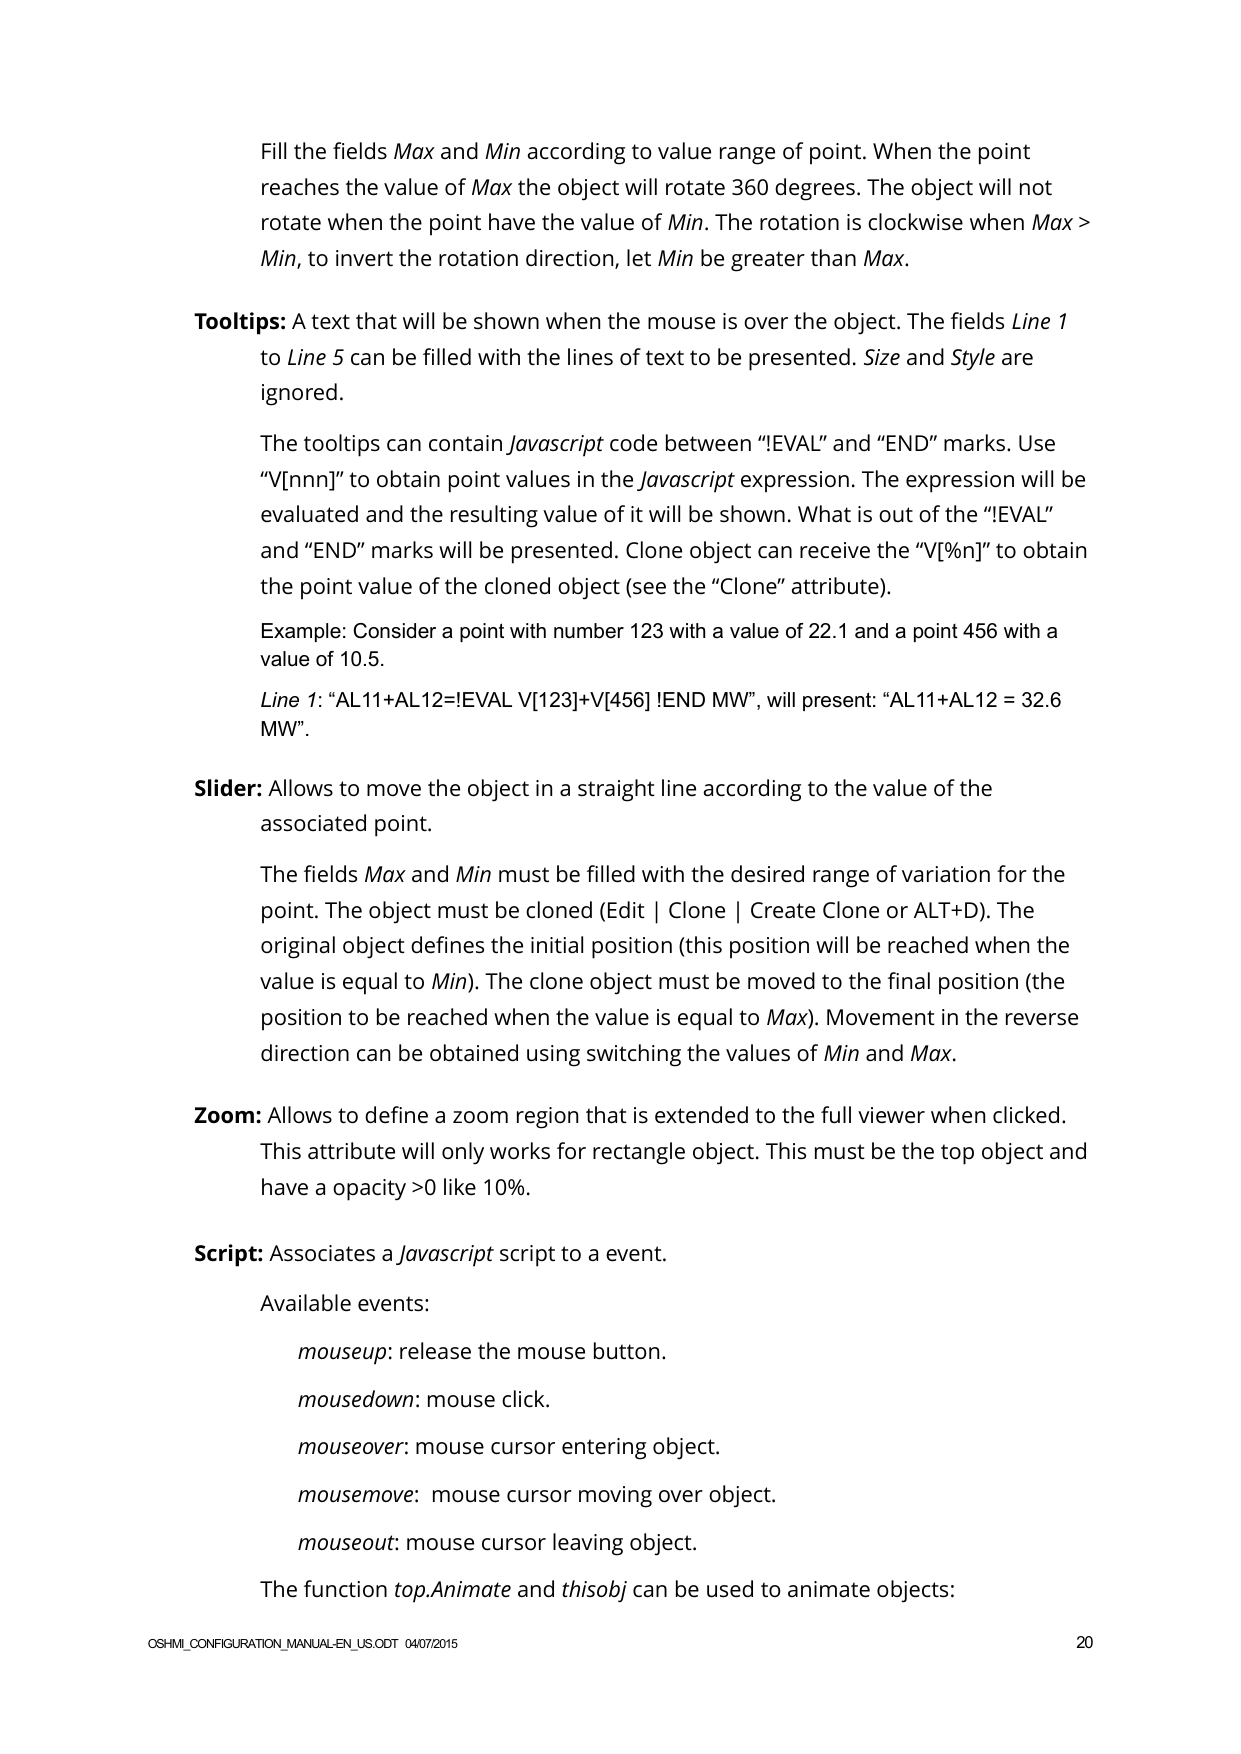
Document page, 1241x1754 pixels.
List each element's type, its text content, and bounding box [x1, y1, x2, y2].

text mouseup: release the mouse button. [298, 1336, 1093, 1366]
text Example: Consider a point with number 123 with a value of 22.1 and a point 456 with a value of 10.5. [260, 618, 1093, 671]
text Line 1: “AL11+AL12=!EVAL V[123]+V[456] !END MW”, will present: “AL11+AL12 = 32.6 MW”. [260, 688, 1093, 741]
text The function top.Animate and thisobj can be used to animate objects: [260, 1574, 1093, 1604]
text Fill the fields Max and Min according to value range of point. When the point reaches the value of Max the object will rotate 360 degrees. The object will not rotate when the point have the value of Min. The rotation is clockwise when Max > Min, to invert the rotation direction, let Min be greater than Max. [260, 136, 1093, 273]
text Slider: Allows to move the object in a straight line according to the value of the associated point. [194, 772, 1093, 838]
text Script: Associates a Javascript script to a event. [194, 1237, 1093, 1267]
text mousedown: mouse click. [298, 1384, 1093, 1413]
text Available events: [260, 1288, 1093, 1318]
text mouseover: mouse cursor entering object. [298, 1431, 1093, 1461]
text mousemove: mouse cursor moving over object. [298, 1479, 1093, 1509]
text Zoom: Allows to define a zoom region that is extended to the full viewer when clicked. This attribute will only works for rectangle object. This must be the top object and have a opacity >0 like 10%. [194, 1100, 1093, 1202]
text mouseout: mouse cursor leaving object. [298, 1527, 1093, 1557]
text The fields Max and Min must be filled with the desired range of variation for the point. The object must be cloned (Edit | Clone | Create Clone or ALT+D). The original object defines the initial position (this position will be reached when the value is equal to Min). The clone object must be moved to the final position (the position to be reached when the value is equal to Max). Movement in the reverse direction can be obtained using switching the values of Min and Max. [260, 859, 1093, 1067]
text The tooltips can contain Javascript code between “!EVAL” and “END” marks. Use “V[nnn]” to obtain point values in the Javascript expression. The expression will be evaluated and the resulting value of it will be shown. What is out of the “!EVAL” and “END” marks will be presented. Clone object can receive the “V[%n]” to obtain the point value of the cloned object (see the “Clone” attribute). [260, 428, 1093, 601]
text Tooltips: A text that will be shown when the mouse is over the object. The fields Line 1 to Line 5 can be filled with the lines of text to be presented. Size and Style are ignored. [194, 306, 1093, 407]
